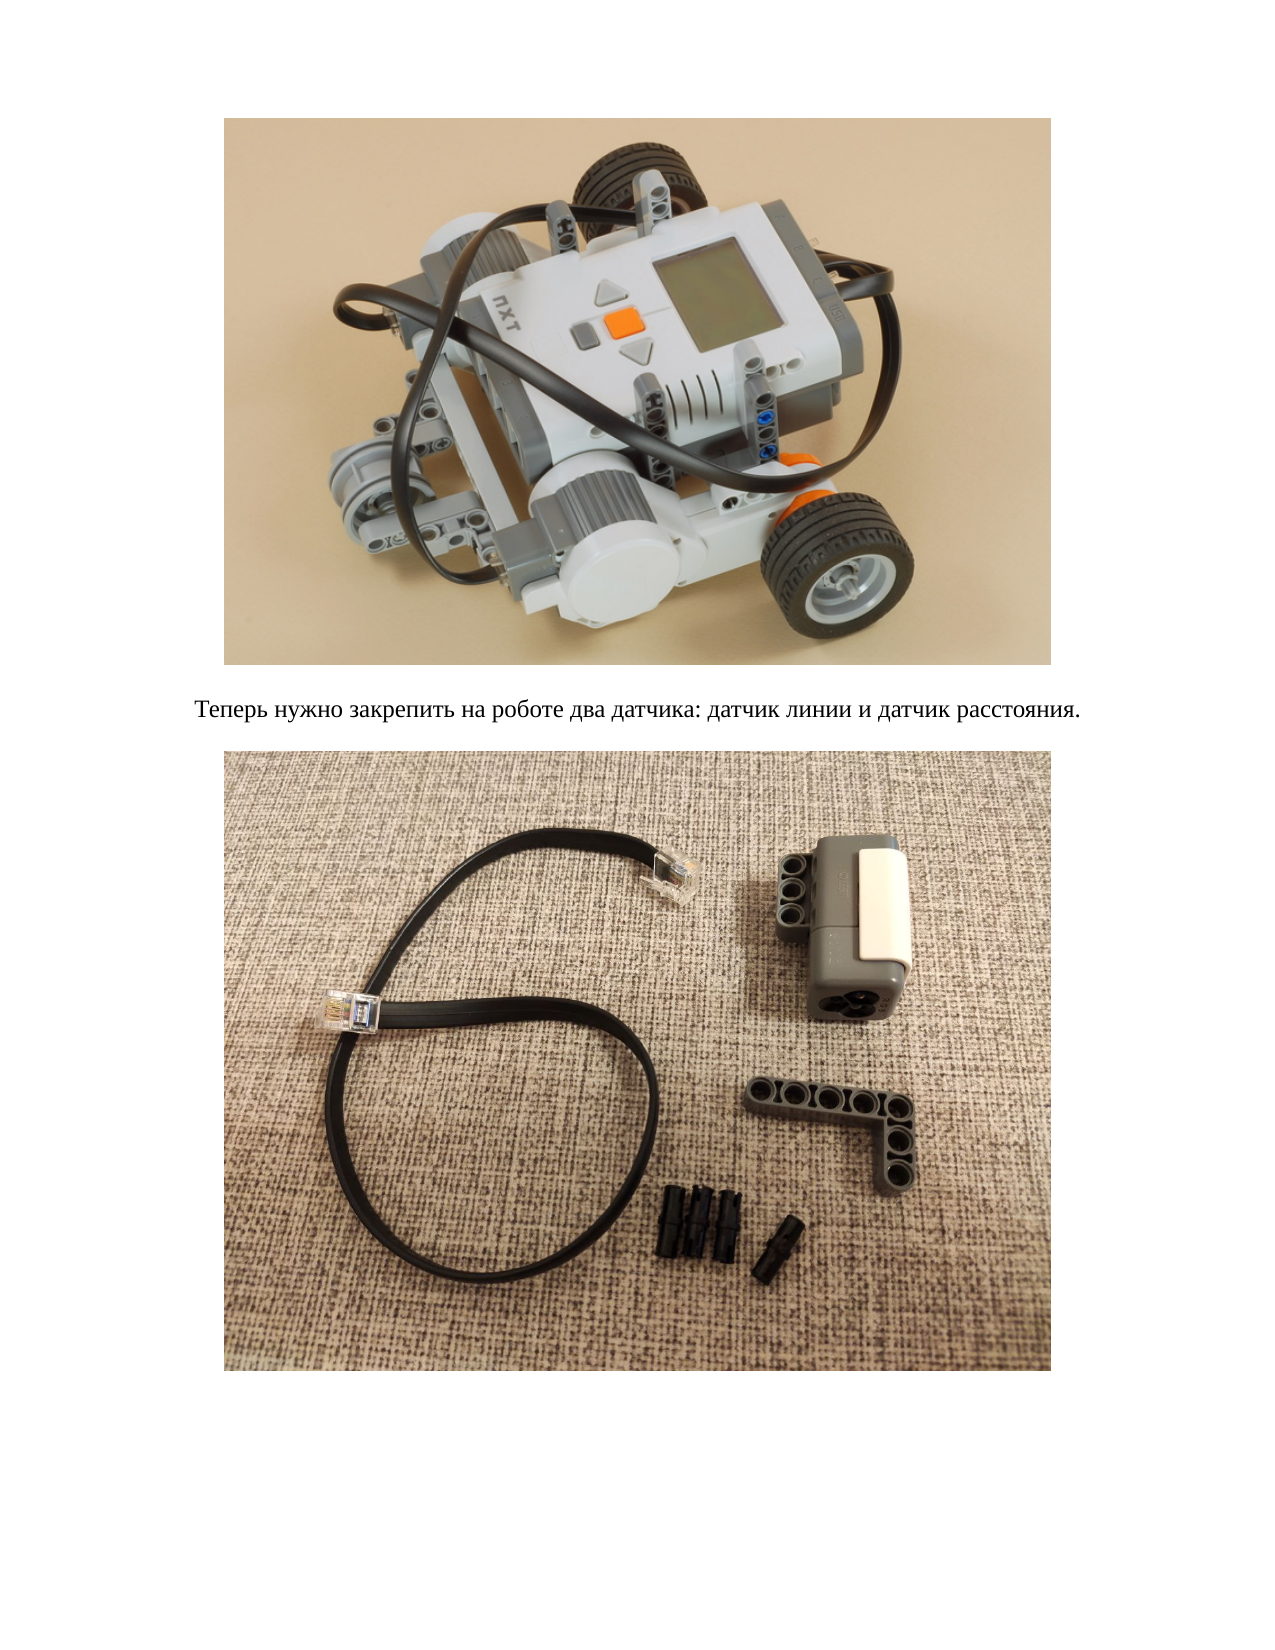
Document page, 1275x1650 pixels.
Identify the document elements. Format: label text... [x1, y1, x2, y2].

text Теперь нужно закрепить на роботе два датчика: датчик линии и датчик расстояния. [118, 694, 1157, 722]
picture [224, 118, 1051, 665]
picture [224, 751, 1051, 1371]
